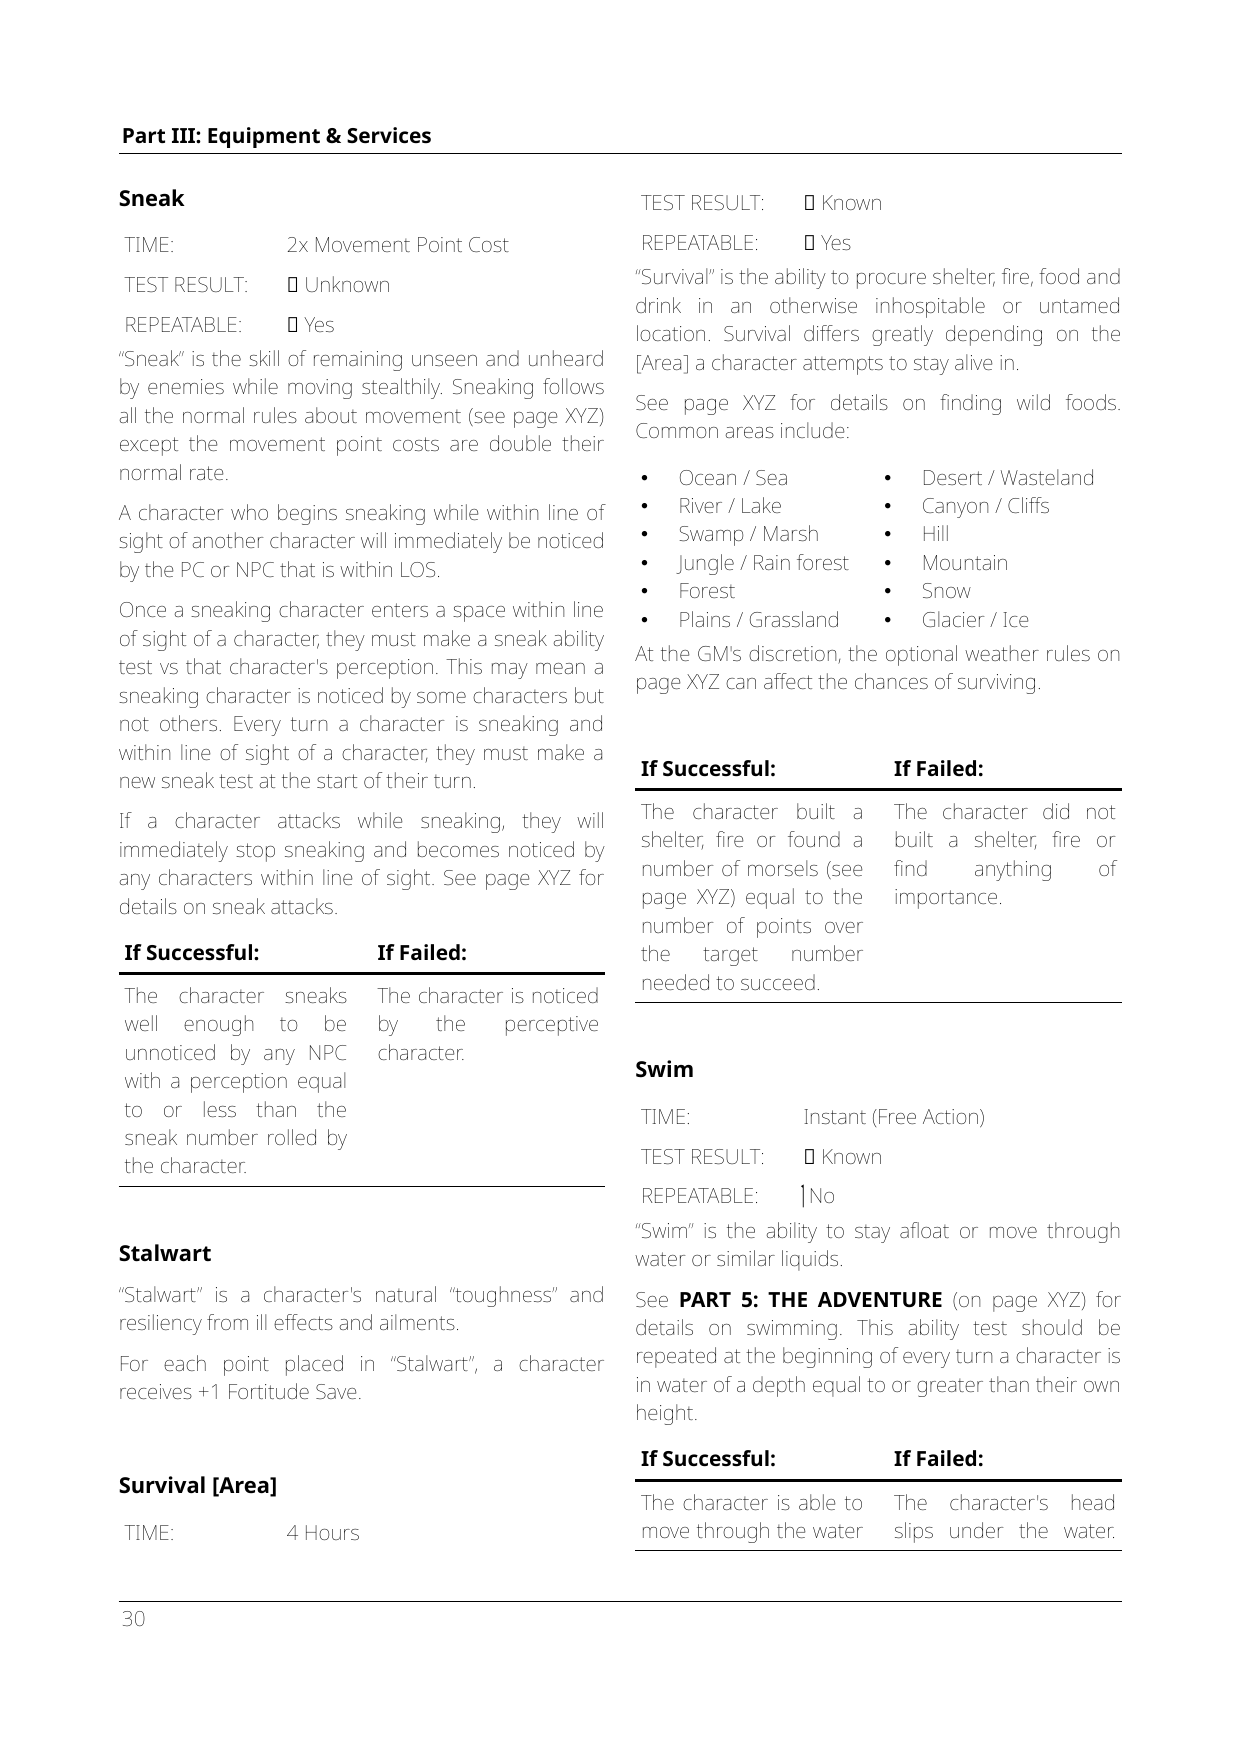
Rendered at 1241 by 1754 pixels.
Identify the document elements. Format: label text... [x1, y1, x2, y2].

table_cell TEST RESULT: [635, 183, 797, 222]
table_cell The character built a shelter, fire or found a number of morsels (see page XYZ) equal to the number of points over the target number needed to succeed. [635, 791, 869, 1002]
table_header Ocean / Sea River / Lake Swamp / Marsh Jungle / Rain forest Forest Plains / Grassland [635, 457, 878, 639]
table_cell REPEATABLE: [119, 304, 281, 344]
table_cell REPEATABLE: [635, 223, 797, 262]
table_cell TEST RESULT: [635, 1136, 797, 1176]
table_cell The character is able to move through the water [635, 1482, 869, 1550]
table_cell The character sneaks well enough to be unnoticed by any NPC with a perception equal to or less than the sneak number rolled by the character. [119, 975, 353, 1186]
table_cell [869, 1482, 888, 1550]
table_header TIME: [119, 1512, 281, 1552]
table_header If Failed: [888, 1439, 1122, 1479]
table_cell TEST RESULT: [119, 264, 281, 304]
table_cell The character's head slips under the water. [888, 1482, 1122, 1550]
table_header [869, 748, 888, 788]
text “Sneak” is the skill of remaining unseen and unheard by enemies while moving stealthily. Sneaking follows all the normal rules about movement (see page XYZ) except the movement point costs are double their normal rate. [118, 344, 605, 486]
table_cell  Known [797, 183, 1122, 222]
table_header If Successful: [635, 748, 869, 788]
table_header Instant (Free Action) [797, 1096, 1122, 1136]
table_header TIME: [635, 1096, 797, 1136]
table_header If Successful: [635, 1439, 869, 1479]
text “Swim” is the ability to stay afloat or move through water or similar liquids. [635, 1216, 1122, 1273]
table_cell [353, 975, 372, 1186]
table_cell  Known [797, 1136, 1122, 1176]
text Once a sneaking character enters a space within line of sight of a character, they must make a sneak ability test vs that character's perception. This may mean a sneaking character is noticed by some characters but not others. Every turn a character is sneaking and within line of sight of a character, they must make a new sneak test at the start of their turn. [118, 596, 605, 794]
text “Survival” is the ability to procure shelter, fire, food and drink in an otherwise inhospitable or untamed location. Survival differs greatly depending on the [Area] a character attempts to stay alive in. [635, 262, 1122, 376]
text See PART 5: THE ADVENTURE (on page XYZ) for details on swimming. This ability test should be repeated at the beginning of every turn a character is in water of a depth equal to or greater than their own height. [635, 1285, 1122, 1427]
text For each point placed in “Stalwart”, a character receives +1 Fortitude Save. [118, 1349, 605, 1406]
table_header [353, 932, 372, 972]
text “Stalwart” is a character's natural “toughness” and resiliency from ill effects and ailments. [118, 1280, 605, 1337]
table_cell  No [797, 1176, 1122, 1216]
text At the GM's discretion, the optional weather rules on page XYZ can affect the chances of surviving. [635, 639, 1122, 696]
table_cell  Yes [797, 223, 1122, 262]
text If a character attacks while sneaking, they will immediately stop sneaking and becomes noticed by any characters within line of sight. See page XYZ for details on sneak attacks. [118, 807, 605, 920]
table_cell [869, 791, 888, 1002]
table_cell  Unknown [281, 264, 605, 304]
table_cell  Yes [281, 304, 605, 344]
table_header 2x Movement Point Cost [281, 224, 605, 264]
text Stalwart [118, 1238, 605, 1268]
text A character who begins sneaking while within line of sight of another character will immediately be noticed by the PC or NPC that is within LOS. [118, 498, 605, 583]
text See page XYZ for details on finding wild foods. Common areas include: [635, 388, 1122, 445]
table_cell The character is noticed by the perceptive character. [372, 975, 605, 1186]
table_header 4 Hours [281, 1512, 605, 1552]
table_header Desert / Wasteland Canyon / Cliffs Hill Mountain Snow Glacier / Ice [878, 457, 1122, 639]
table_header If Failed: [372, 932, 605, 972]
table_header If Successful: [119, 932, 353, 972]
text Sneak [118, 183, 605, 212]
text Swim [635, 1054, 1122, 1084]
table_cell REPEATABLE: [635, 1176, 797, 1216]
table_header [869, 1439, 888, 1479]
text Survival [Area] [118, 1470, 605, 1500]
table_cell The character did not built a shelter, fire or find anything of importance. [888, 791, 1122, 1002]
table_header If Failed: [888, 748, 1122, 788]
table_header TIME: [119, 224, 281, 264]
